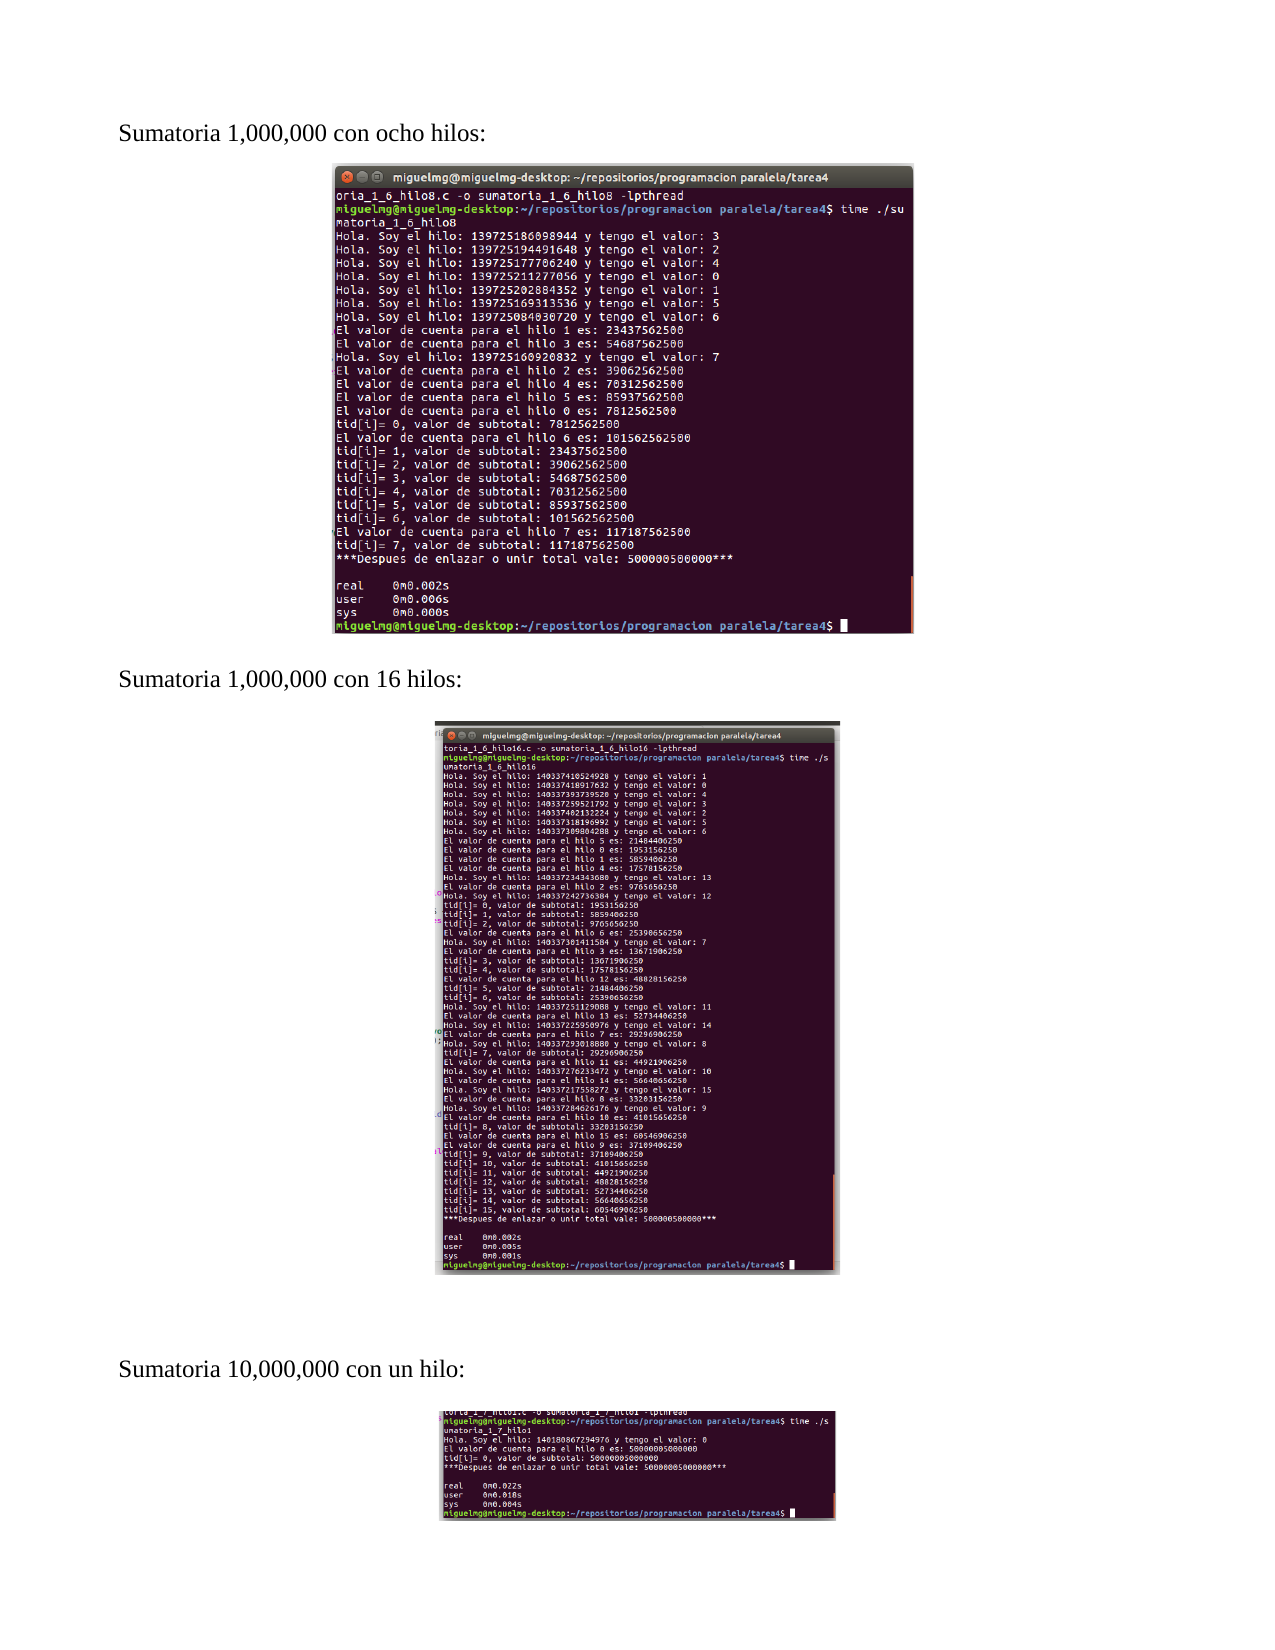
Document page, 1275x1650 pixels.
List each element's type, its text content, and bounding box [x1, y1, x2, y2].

text Sumatoria 1,000,000 con 16 hilos: [118, 664, 1157, 693]
text Sumatoria 10,000,000 con un hilo: [118, 1354, 1157, 1383]
text Sumatoria 1,000,000 con ocho hilos: [118, 118, 1157, 147]
picture [438, 1411, 740, 1521]
picture [434, 721, 746, 1275]
picture [331, 163, 772, 634]
